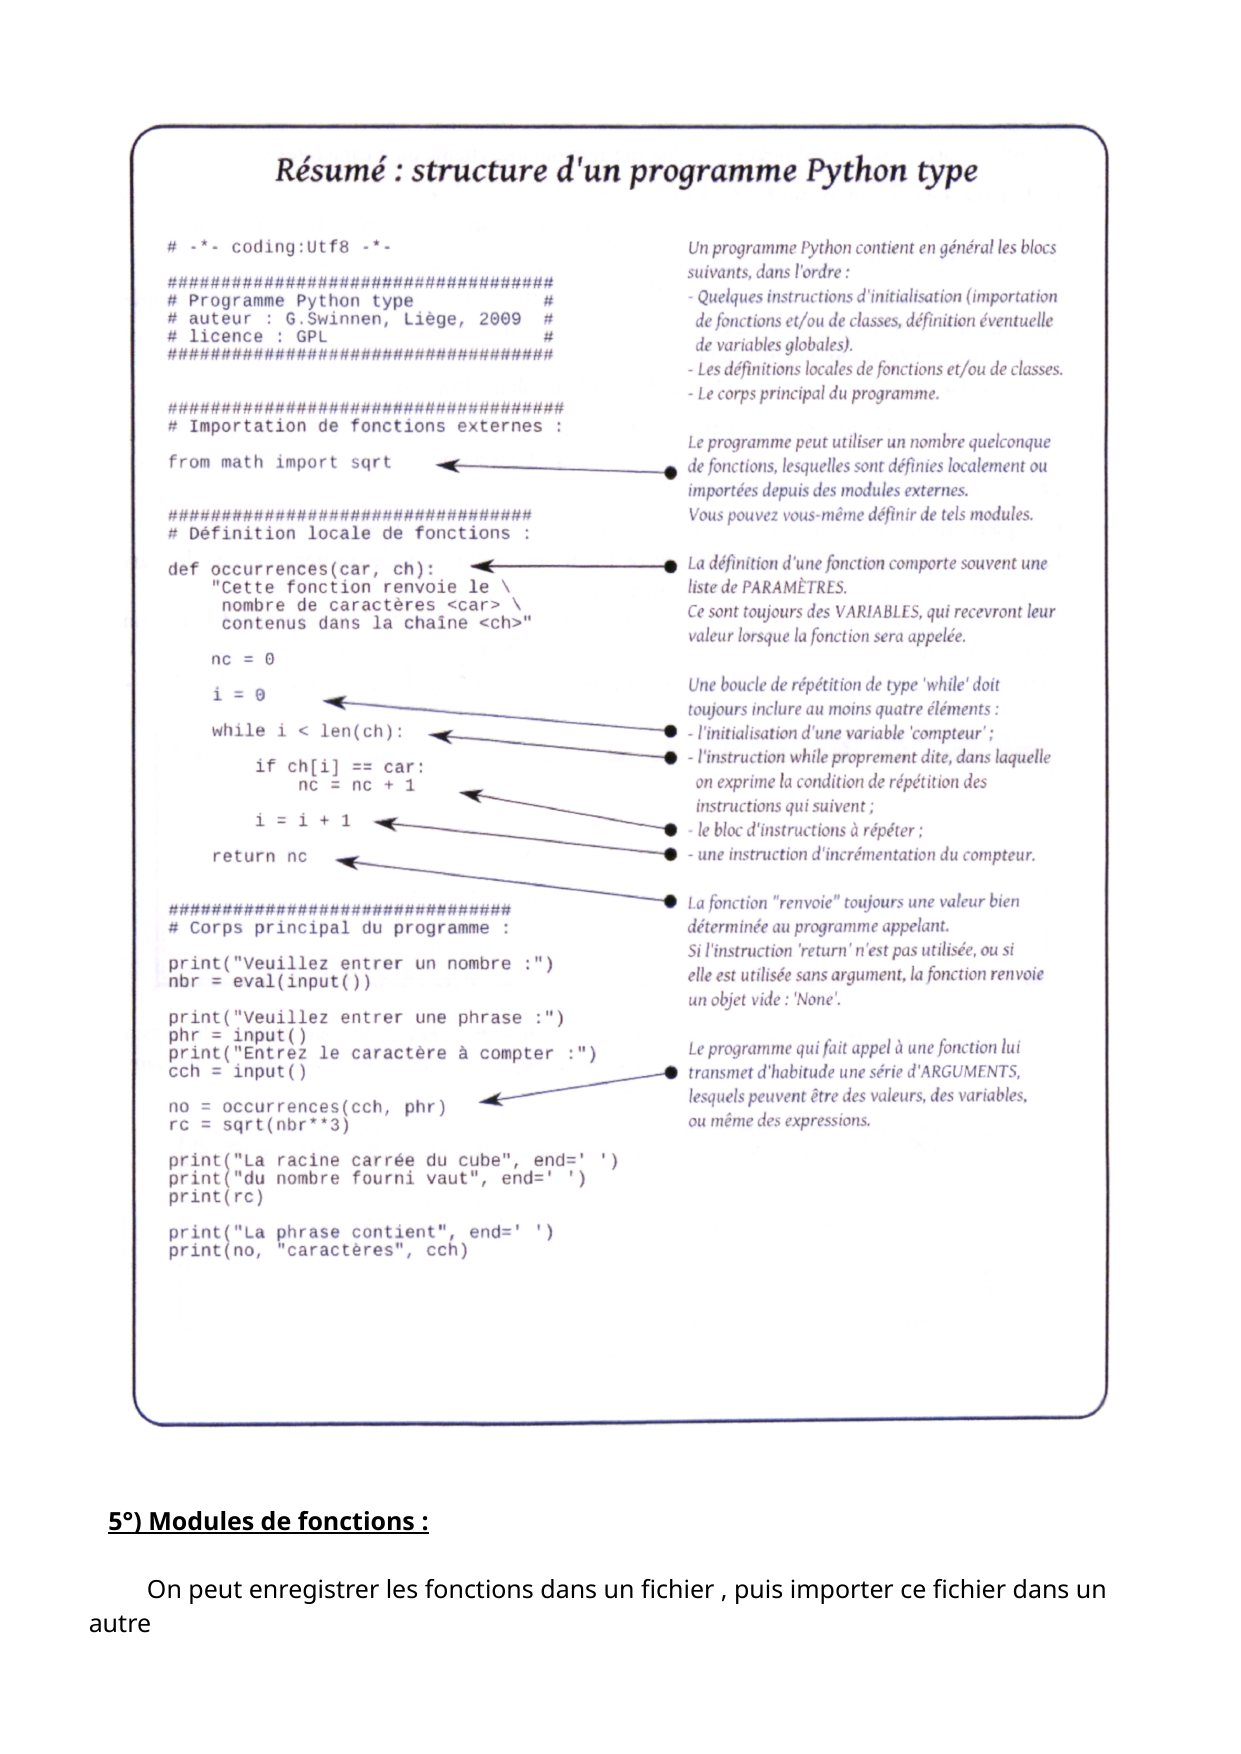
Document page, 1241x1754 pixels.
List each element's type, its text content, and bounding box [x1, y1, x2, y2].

text On peut enregistrer les fonctions dans un fichier , puis importer ce fichier dans un autre [88, 1572, 1152, 1640]
text 5°) Modules de fonctions : [88, 1504, 1152, 1538]
